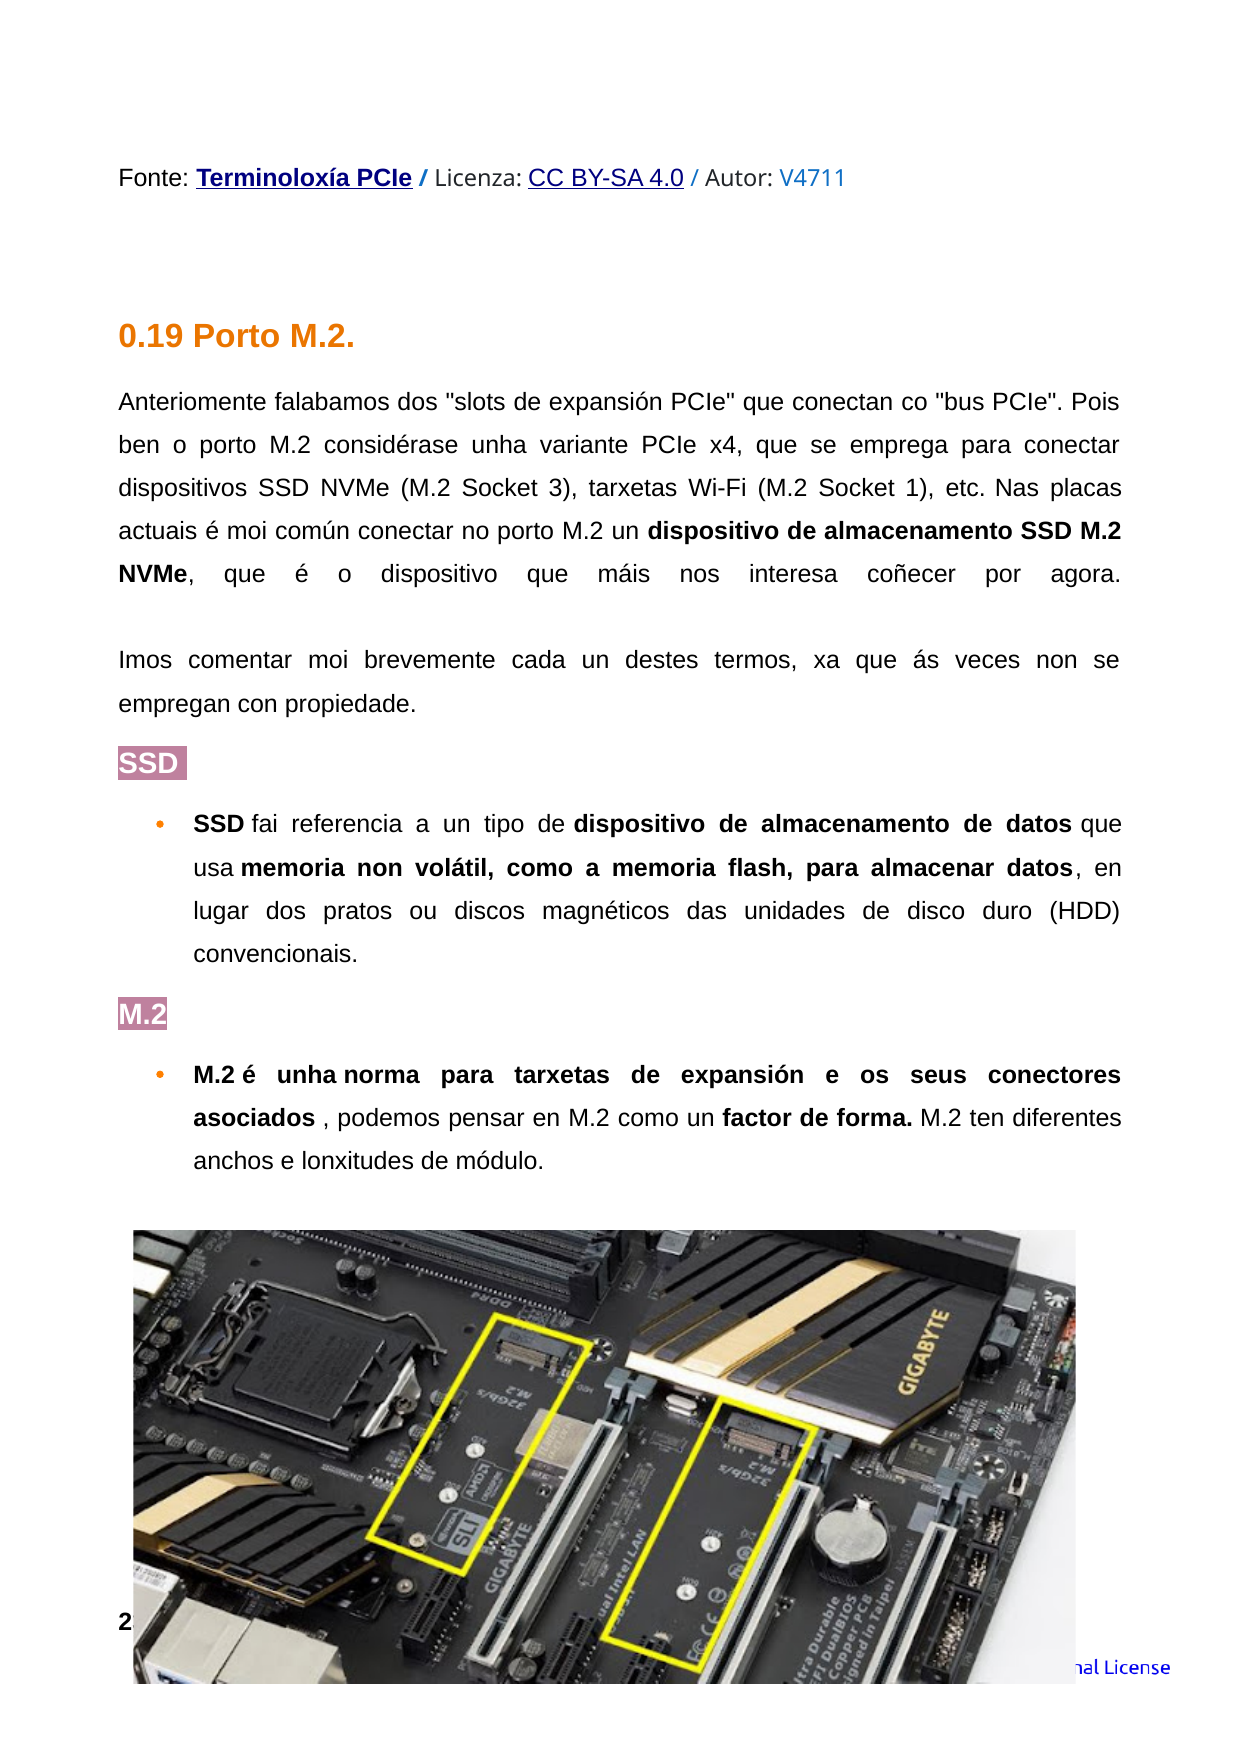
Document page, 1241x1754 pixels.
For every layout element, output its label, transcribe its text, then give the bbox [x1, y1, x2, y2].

text Fonte: Terminoloxía PCIe / Licenza: CC BY-SA 4.0 / Autor: V4711 [118, 161, 1122, 193]
list M.2 é unha norma para tarxetas de expansión e os seus conectores asociados , podemos pensar en M.2 como un factor de forma. M.2 ten diferentes anchos e lonxitudes de módulo. [156, 1060, 1122, 1175]
subtitle 0.19 Porto M.2. [118, 316, 1122, 355]
subtitle SSD [187, 746, 1122, 780]
list SSD fai referencia a un tipo de dispositivo de almacenamento de datos que usa memoria non volátil, como a memoria flash, para almacenar datos, en lugar dos pratos ou discos magnéticos das unidades de disco duro (HDD) convencionais. [156, 809, 1122, 968]
subtitle M.2 [167, 997, 1122, 1030]
text Imos comentar moi brevemente cada un destes termos, xa que ás veces non se empregan con propiedade. [118, 645, 1122, 717]
text Anteriomente falabamos dos "slots de expansión PCIe" que conectan co "bus PCIe". Pois ben o porto M.2 considérase unha variante PCIe x4, que se emprega para conectar dispositivos SSD NVMe (M.2 Socket 3), tarxetas Wi-Fi (M.2 Socket 1), etc. Nas placas actuais é moi común conectar no porto M.2 un dispositivo de almacenamento SSD M.2 NVMe, que é o dispositivo que máis nos interesa coñecer por agora. [118, 387, 1122, 631]
picture [133, 1230, 1205, 1690]
